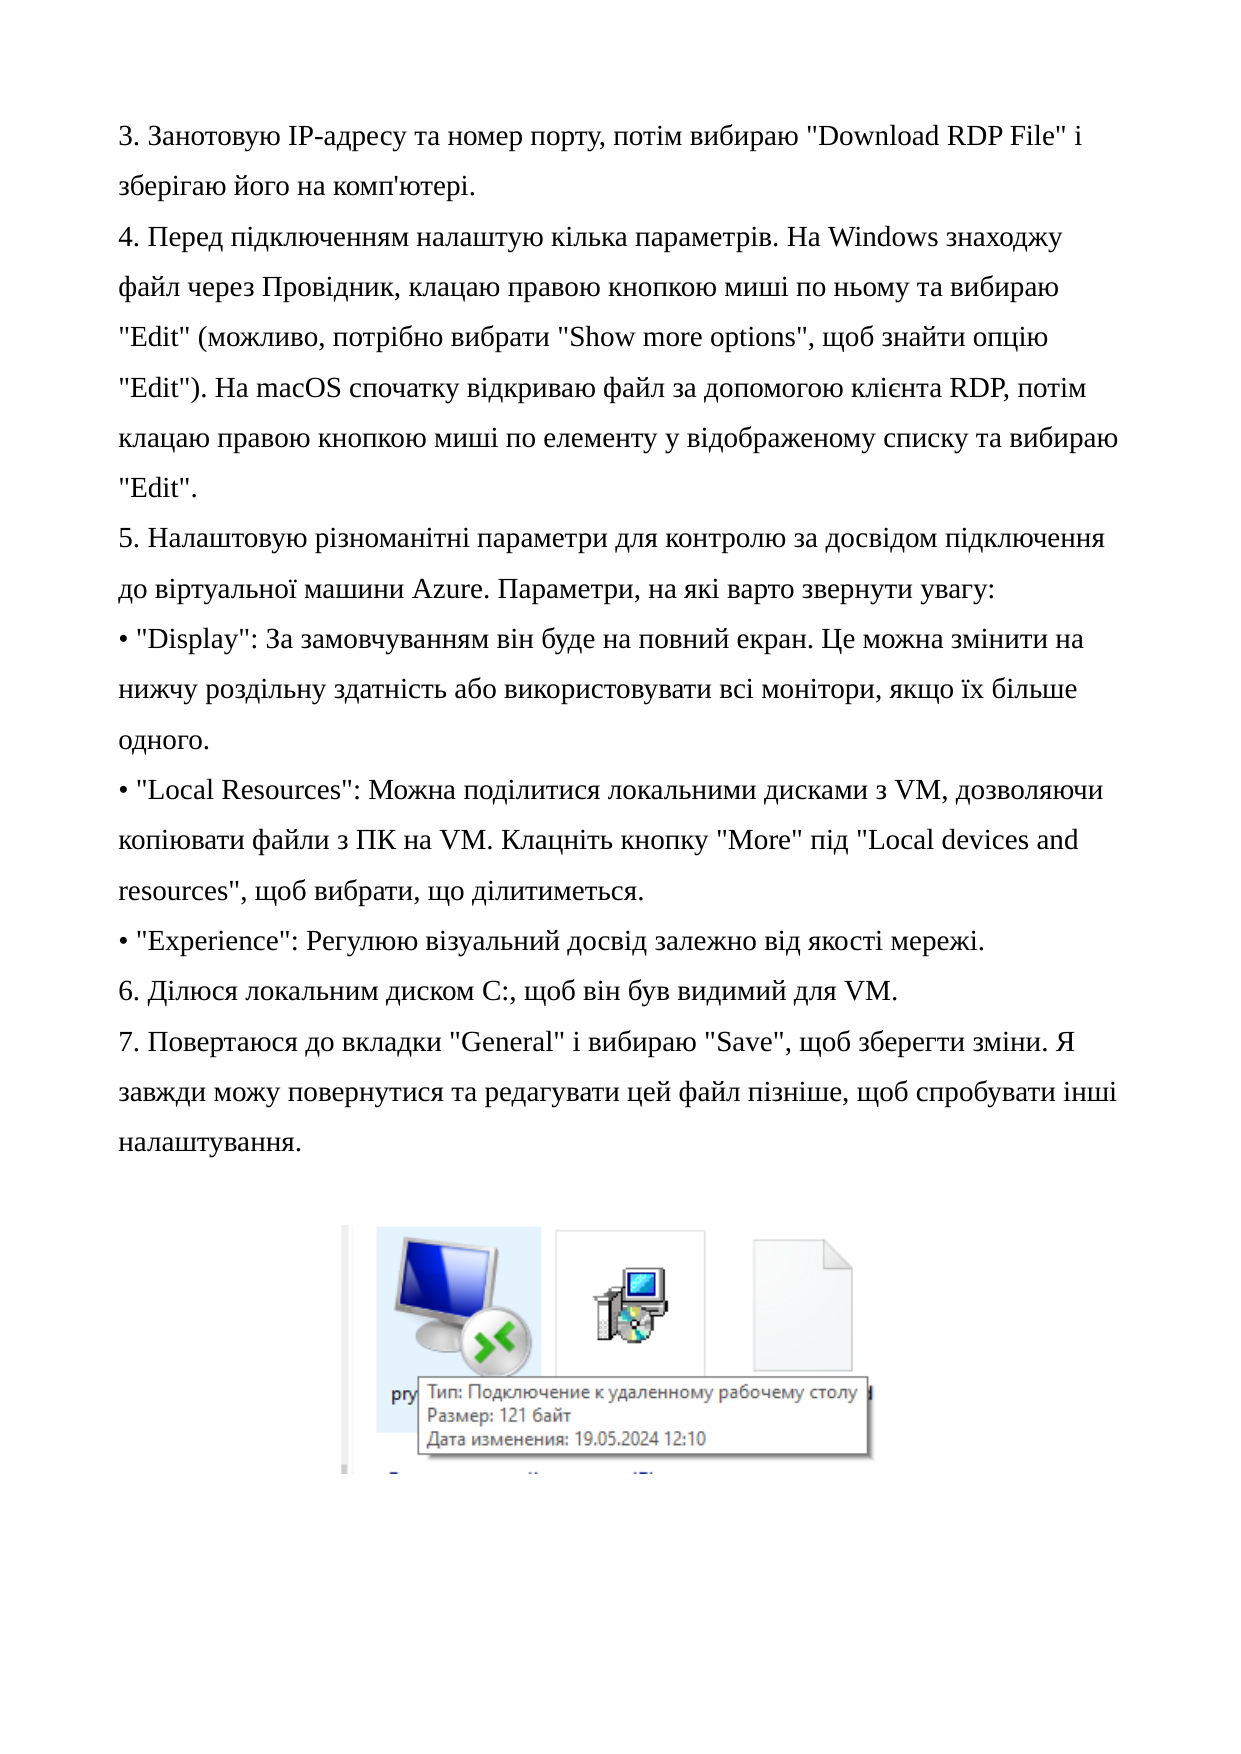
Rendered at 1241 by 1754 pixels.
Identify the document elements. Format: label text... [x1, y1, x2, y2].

text 7. Повертаюся до вкладки "General" і вибираю "Save", щоб зберегти зміни. Я завжди можу повернутися та редагувати цей файл пізніше, щоб спробувати інші налаштування. [118, 1024, 1122, 1158]
text 5. Налаштовую різноманітні параметри для контролю за досвідом підключення до віртуальної машини Azure. Параметри, на які варто звернути увагу: [118, 521, 1122, 604]
text • "Display": За замовчуванням він буде на повний екран. Це можна змінити на нижчу роздільну здатність або використовувати всі монітори, якщо їх більше одного. [118, 621, 1122, 755]
text 6. Ділюся локальним диском C:, щоб він був видимий для VM. [118, 973, 1122, 1007]
text 4. Перед підключенням налаштую кілька параметрів. На Windows знаходжу файл через Провідник, клацаю правою кнопкою миші по ньому та вибираю "Edit" (можливо, потрібно вибрати "Show more options", щоб знайти опцію "Edit"). На macOS спочатку відкриваю файл за допомогою клієнта RDP, потім клацаю правою кнопкою миші по елементу у відображеному списку та вибираю "Edit". [118, 219, 1122, 504]
text • "Experience": Регулюю візуальний досвід залежно від якості мережі. [118, 923, 1122, 957]
text 3. Занотовую IP-адресу та номер порту, потім вибираю "Download RDP File" і зберігаю його на комп'ютері. [118, 118, 1122, 202]
text • "Local Resources": Можна поділитися локальними дисками з VM, дозволяючи копіювати файли з ПК на VM. Клацніть кнопку "More" під "Local devices and resources", щоб вибрати, що ділитиметься. [118, 772, 1122, 906]
picture [341, 1225, 899, 1474]
